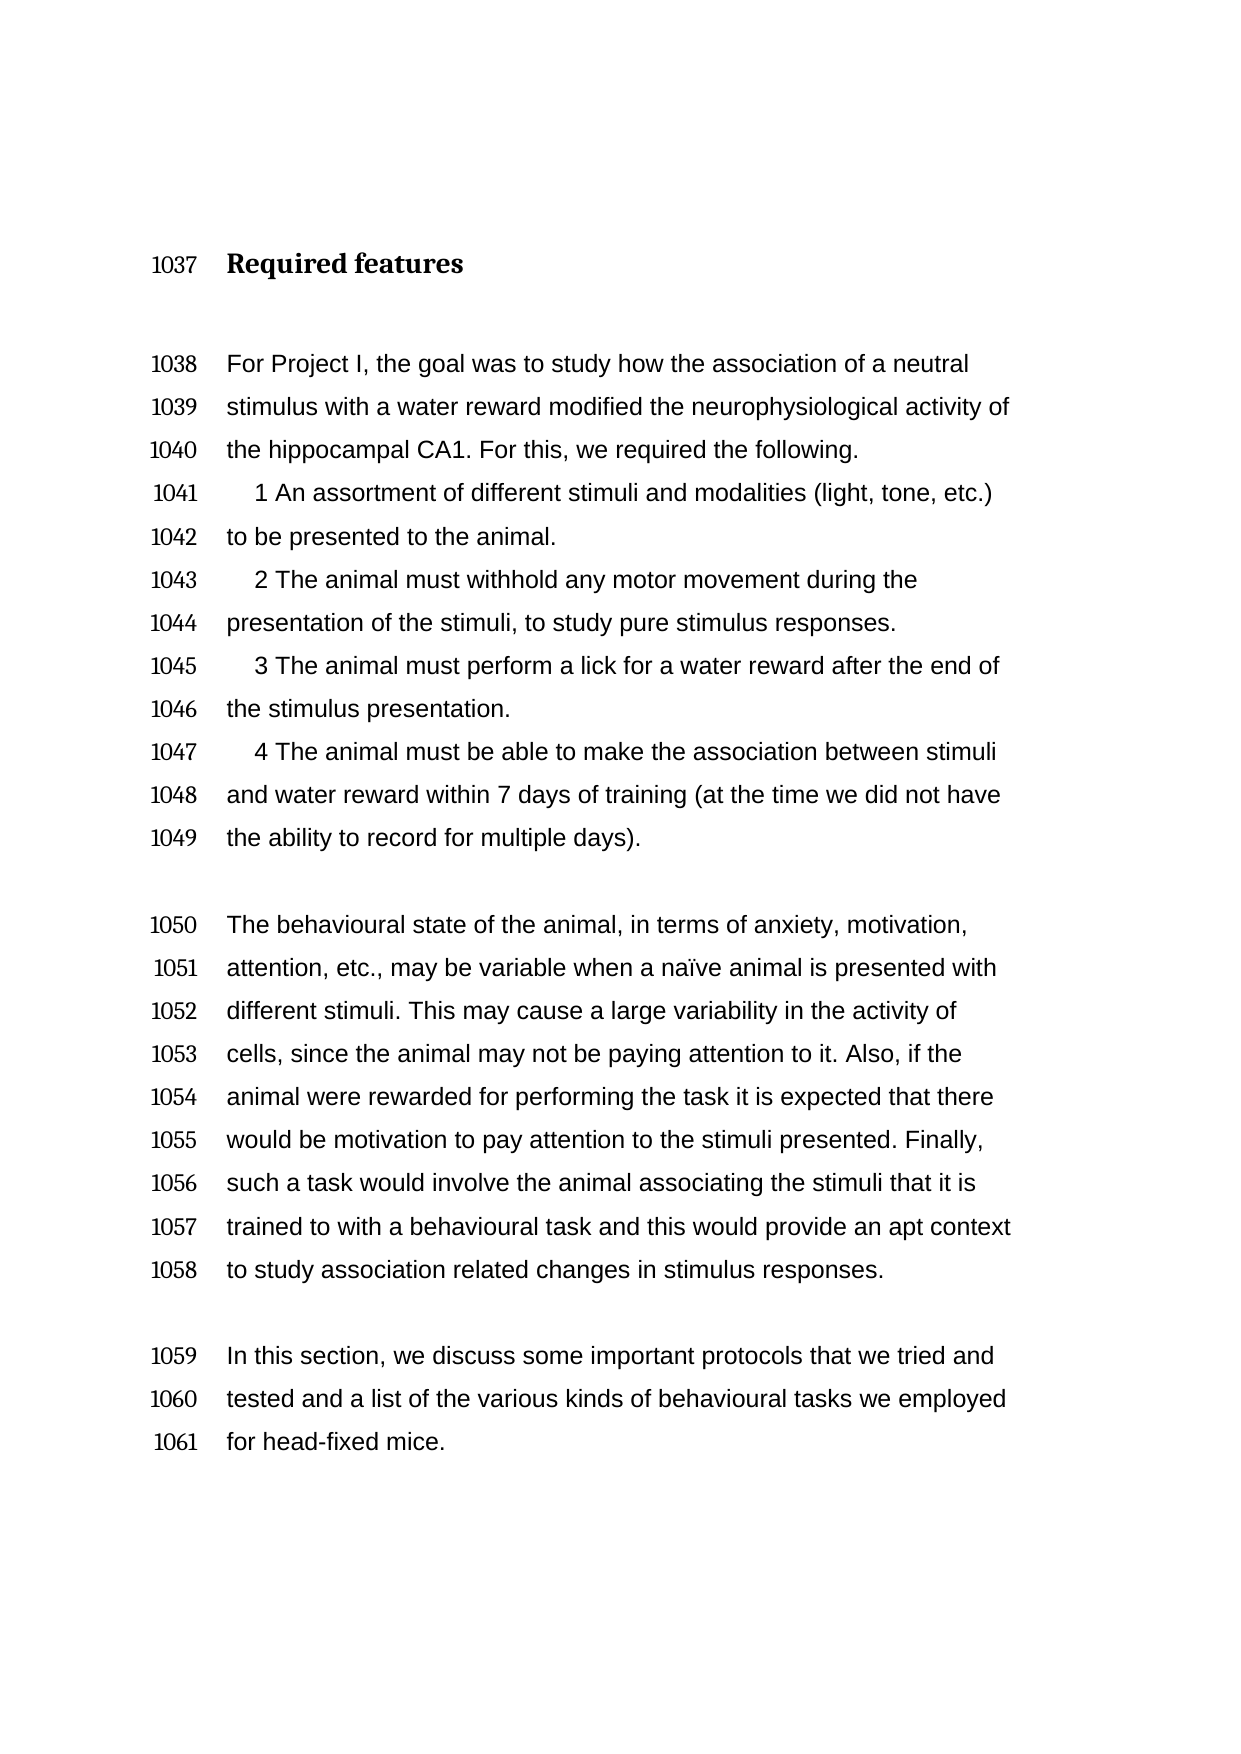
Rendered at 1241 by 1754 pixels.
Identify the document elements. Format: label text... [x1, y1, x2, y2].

text 3 The animal must perform a lick for a water reward after the end of the stimulus presentation. [226, 651, 1014, 723]
text In this section, we discuss some important protocols that we tried and tested and a list of the various kinds of behavioural tasks we employed for head-fixed mice. [226, 1341, 1014, 1456]
text For Project I, the goal was to study how the association of a neutral stimulus with a water reward modified the neurophysiological activity of the hippocampal CA1. For this, we required the following. [226, 349, 1014, 464]
subtitle Required features [226, 247, 1014, 281]
text 4 The animal must be able to make the association between stimuli and water reward within 7 days of training (at the time we did not have the ability to record for multiple days). [226, 737, 1014, 852]
text 2 The animal must withhold any motor movement during the presentation of the stimuli, to study pure stimulus responses. [226, 564, 1014, 636]
text 1 An assortment of different stimuli and modalities (light, tone, etc.) to be presented to the animal. [226, 478, 1014, 550]
text The behavioural state of the animal, in terms of anxiety, motivation, attention, etc., may be variable when a naïve animal is presented with different stimuli. This may cause a large variability in the activity of cells, since the animal may not be paying attention to it. Also, if the animal were rewarded for performing the task it is expected that there would be motivation to pay attention to the stimuli presented. Finally, such a task would involve the animal associating the stimuli that it is trained to with a behavioural task and this would provide an apt context to study association related changes in stimulus responses. [226, 909, 1014, 1283]
